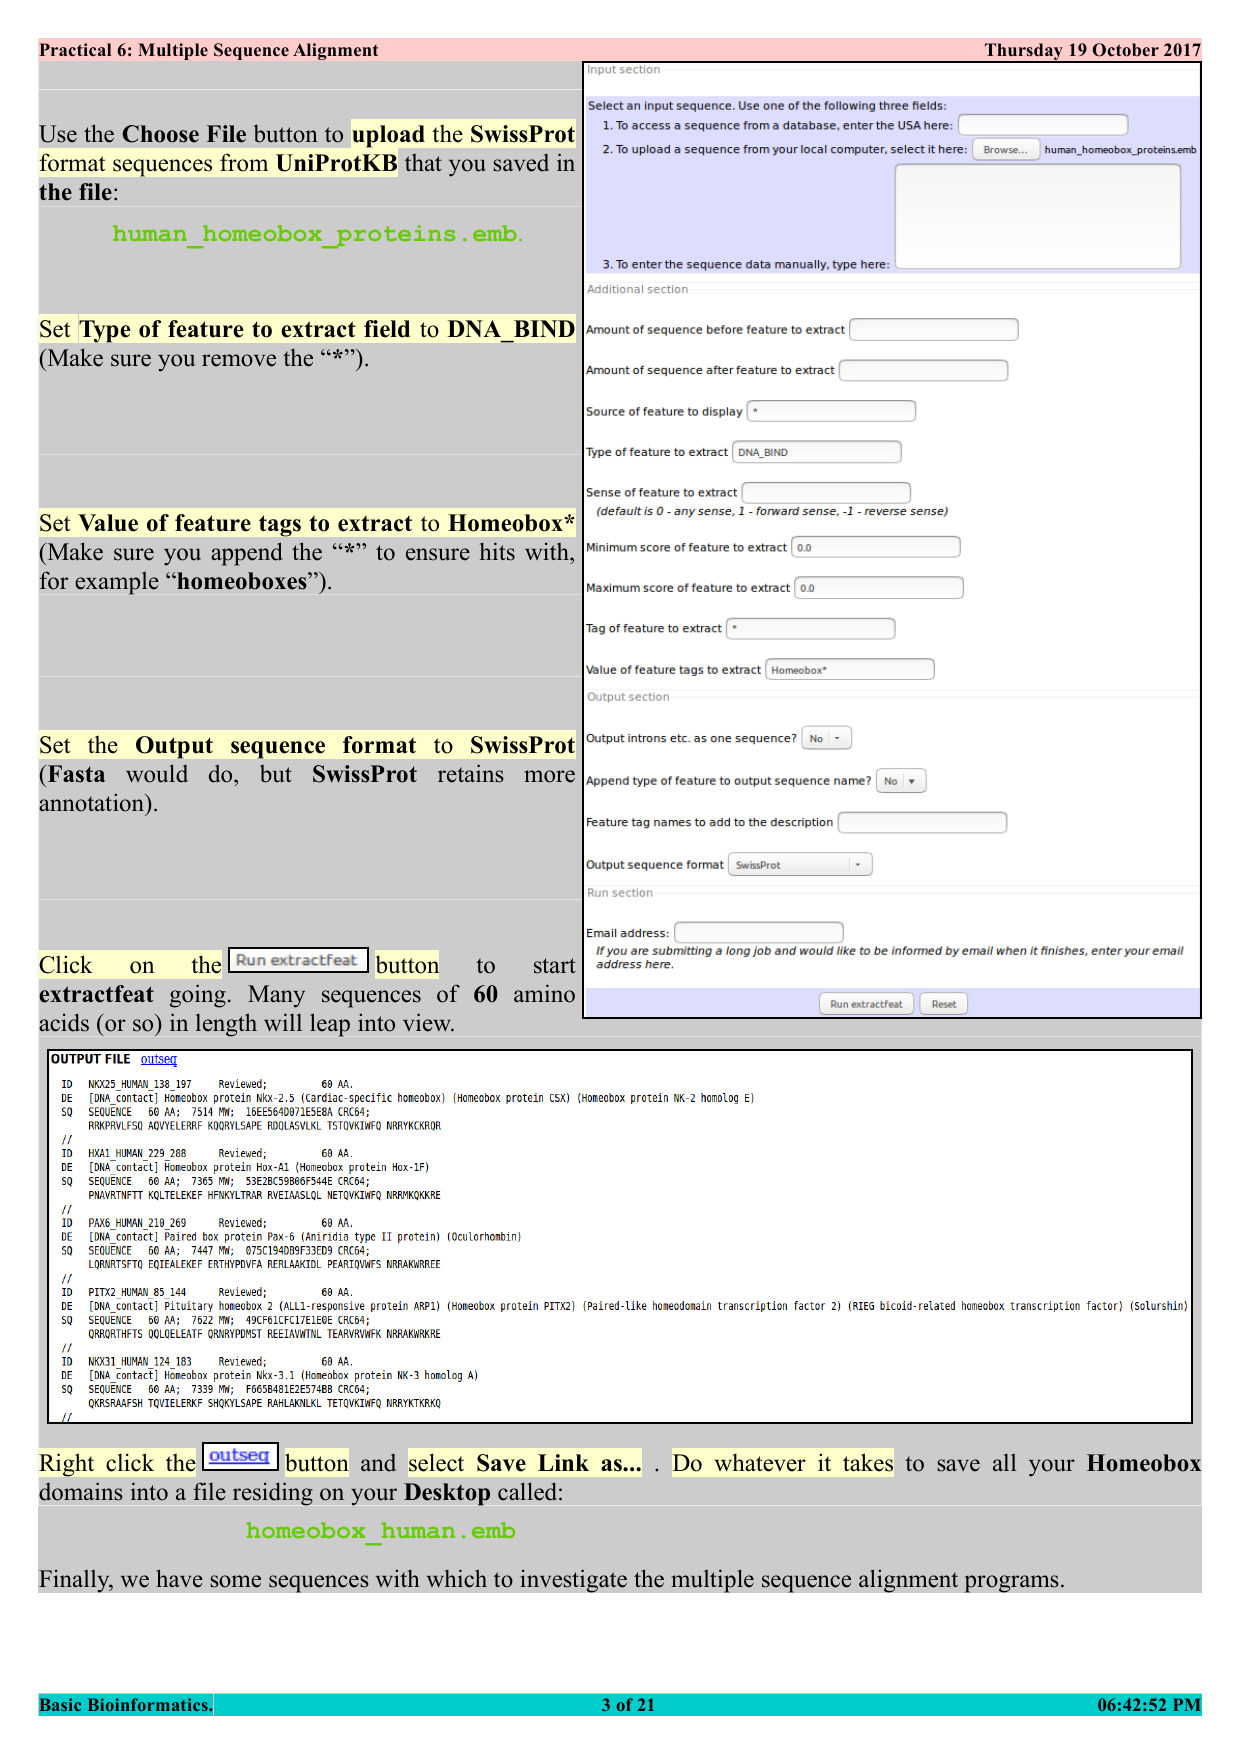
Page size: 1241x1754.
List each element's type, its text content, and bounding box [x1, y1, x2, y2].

text Click on thebutton to start extractfeat going. Many sequences of 60 amino acids (or so) in length will leap into view. [38, 947, 1202, 1037]
text Use the Choose File button to upload the SwissProt format sequences from UniProtKB that you saved in the file: [38, 119, 582, 206]
text human_homeobox_proteins.emb. [38, 218, 582, 249]
text Right click thebutton and select Save Link as... . Do whatever it takes to save all your Homeobox domains into a file residing on your Desktop called: [38, 1084, 1202, 1506]
text homeobox_human.emb [38, 1517, 1202, 1546]
text Set the Output sequence format to SwissProt (Fasta would do, but SwissProt retains more annotation). [38, 730, 582, 817]
text Finally, we have some sequences with which to investigate the multiple sequence alignment programs. [38, 1564, 1202, 1593]
picture [584, 63, 1200, 1017]
text Set Value of feature tags to extract to Homeobox* (Make sure you append the “*” to ensure hits with, for example “homeoboxes”). [38, 507, 582, 595]
picture [49, 1051, 1191, 1422]
text Set Type of feature to extract field to DNA_BIND (Make sure you remove the “*”). [38, 314, 582, 372]
picture [230, 949, 367, 971]
picture [204, 1444, 277, 1469]
